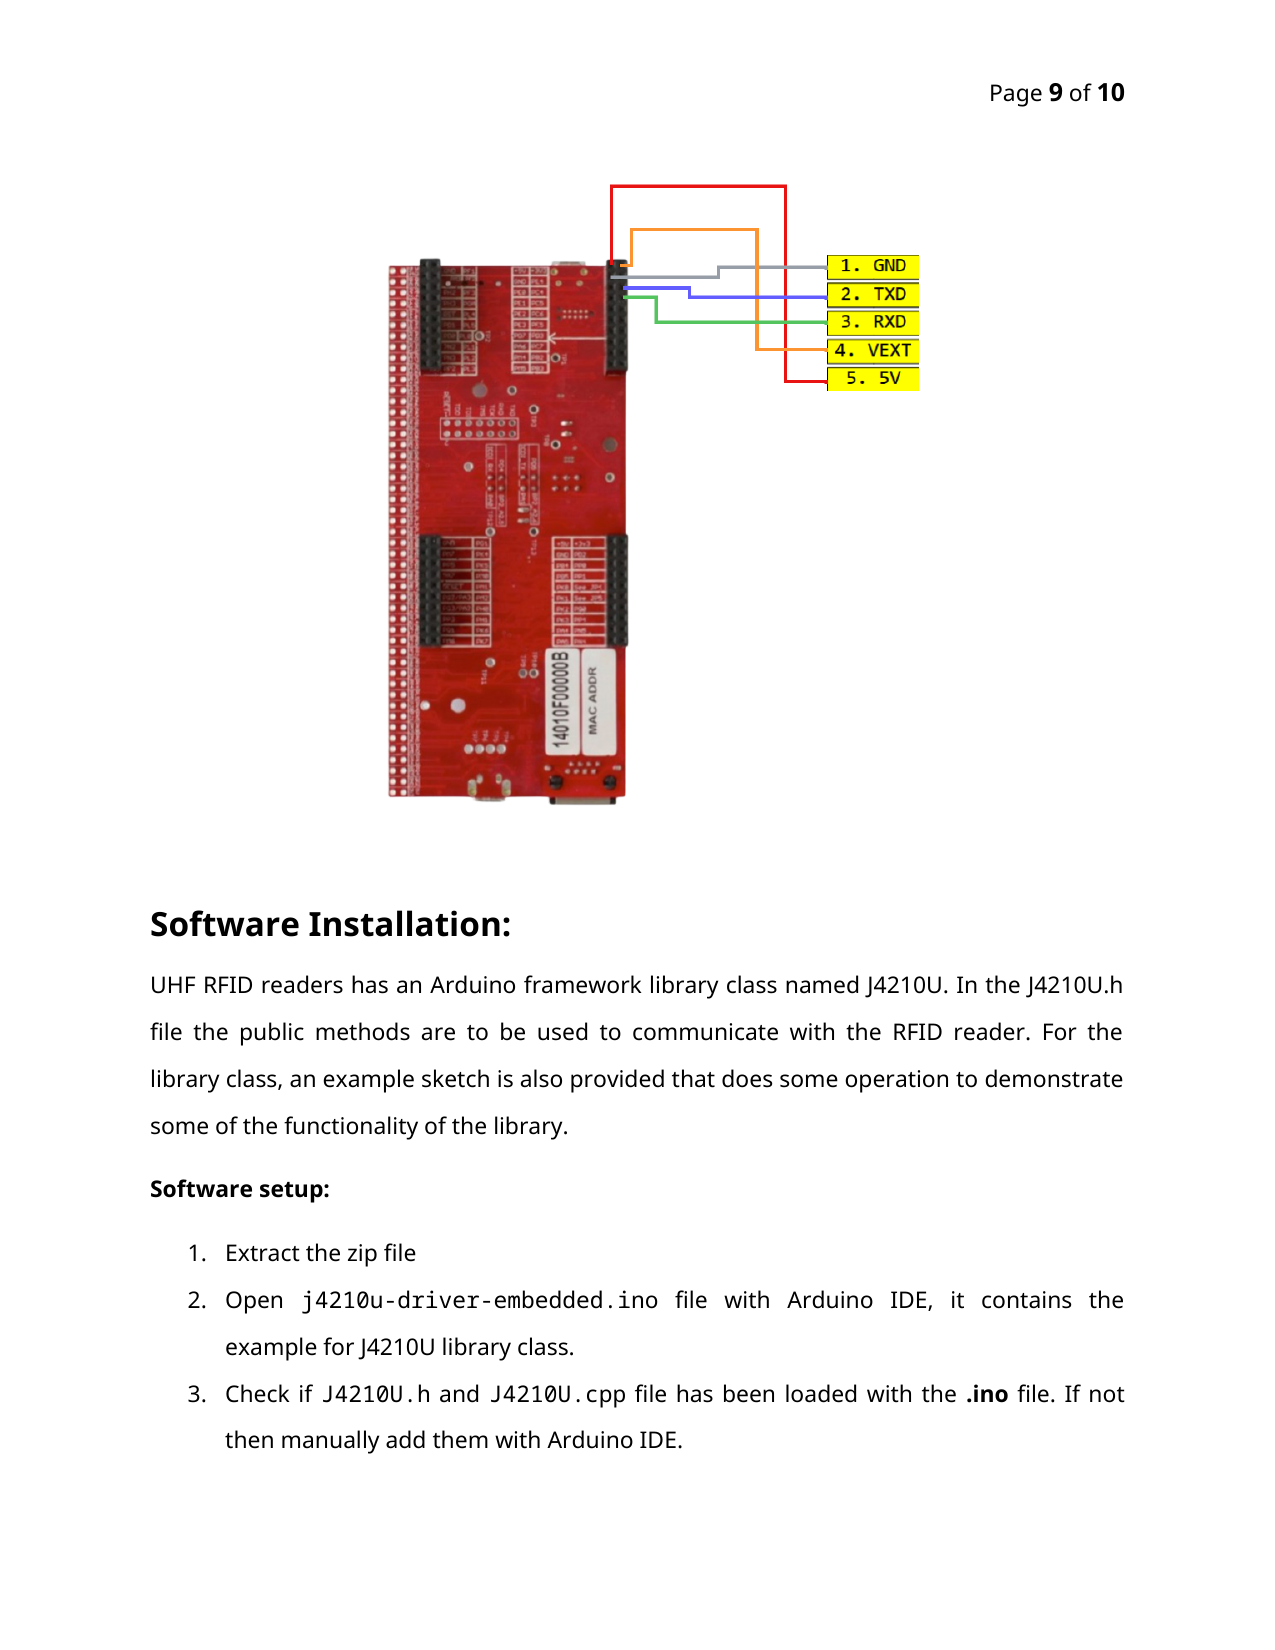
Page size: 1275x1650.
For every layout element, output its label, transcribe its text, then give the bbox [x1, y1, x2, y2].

list Check if J4210U.h and J4210U.cpp file has been loaded with the .ino file. If not then manually add them with Arduino IDE. [187, 1377, 1125, 1456]
list Open j4210u-driver-embedded.ino file with Arduino IDE, it contains the example for J4210U library class. [187, 1284, 1125, 1362]
text UHF RFID readers has an Arduino framework library class named J4210U. In the J4210U.h file the public methods are to be used to communicate with the RFID reader. For the library class, an example sketch is also provided that does some operation to demonstrate some of the functionality of the library. [150, 969, 1125, 1141]
list Extract the zip file [187, 1237, 1125, 1268]
subtitle Software Installation: [150, 901, 1125, 946]
text Software setup: [150, 1173, 1125, 1204]
picture [311, 150, 964, 861]
